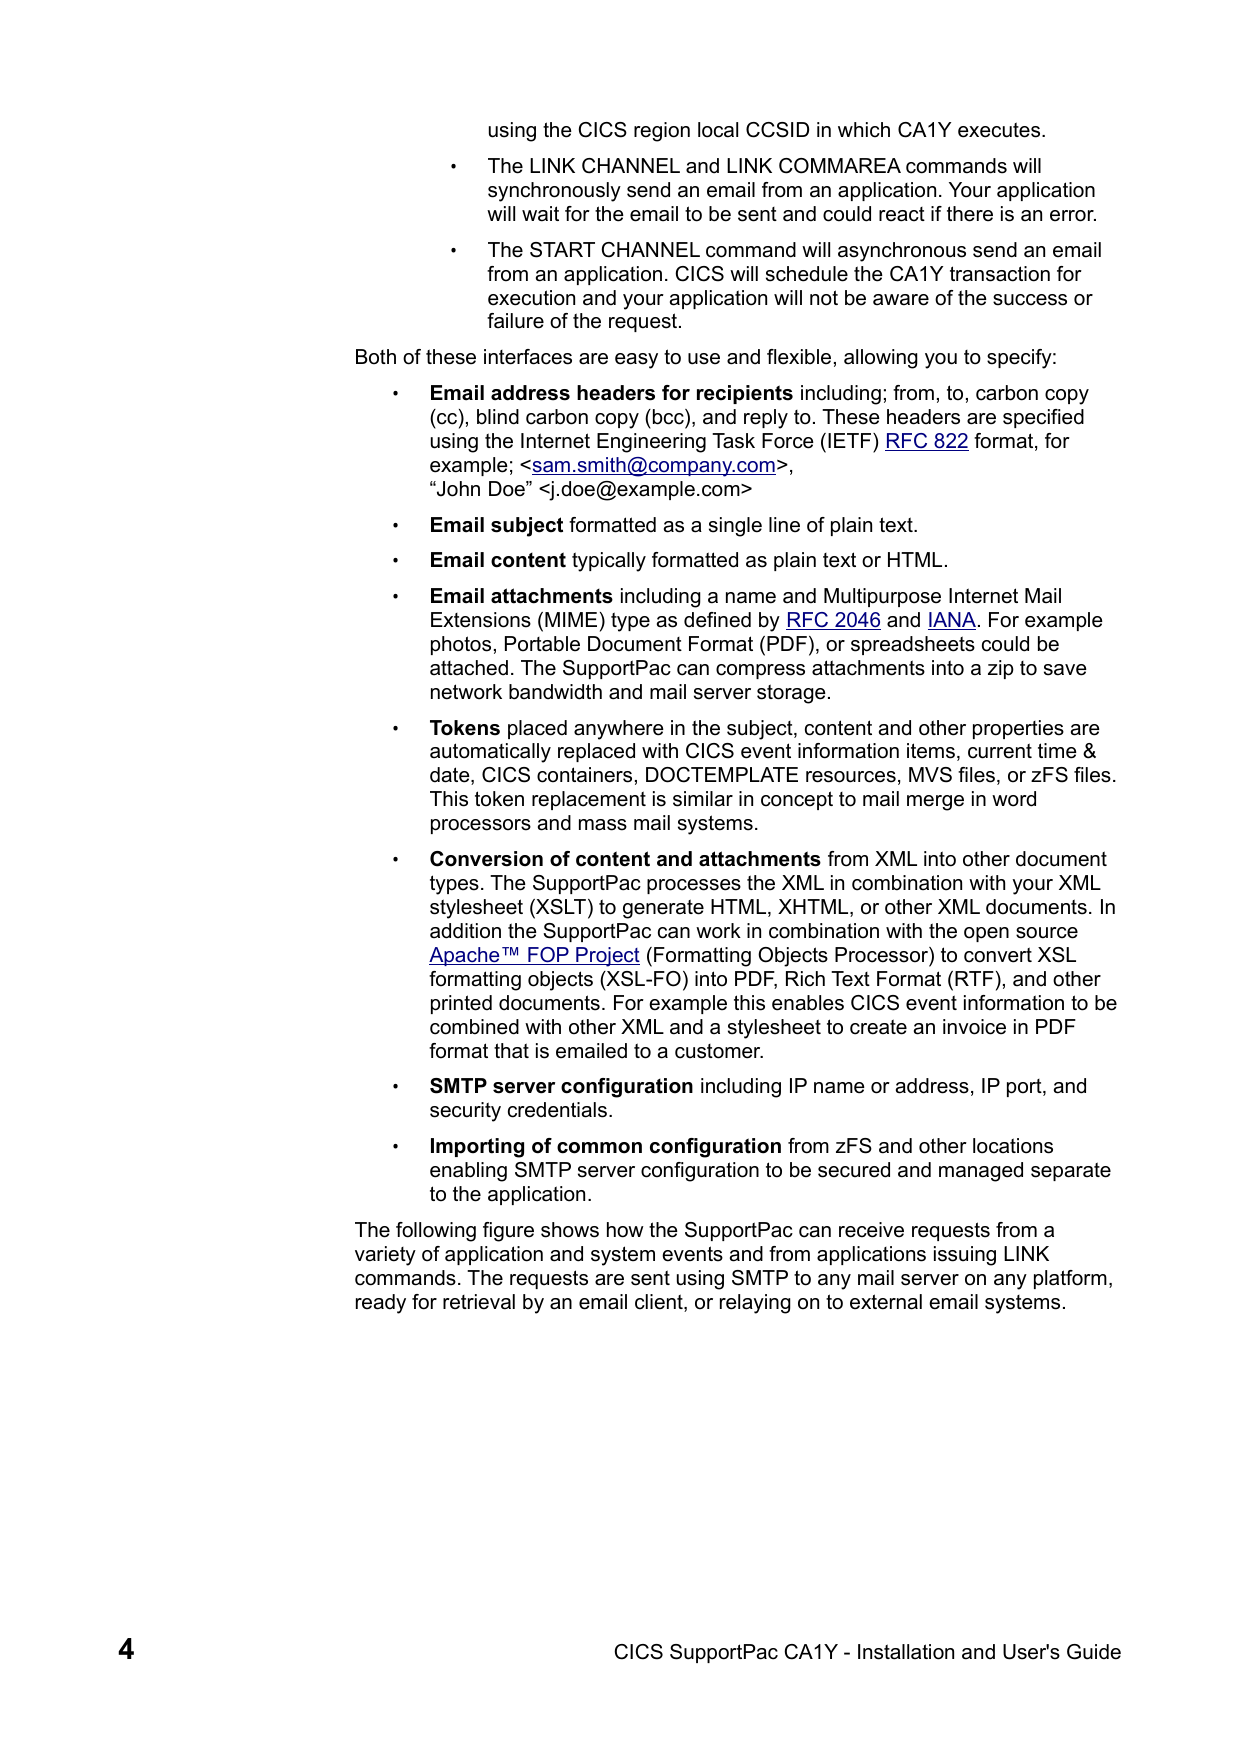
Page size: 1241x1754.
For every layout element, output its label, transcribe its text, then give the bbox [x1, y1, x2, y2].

list Tokens placed anywhere in the subject, content and other properties are automatically replaced with CICS event information items, current time & date, CICS containers, DOCTEMPLATE resources, MVS files, or zFS files. This token replacement is similar in concept to mail merge in word processors and mass mail systems. [392, 715, 1122, 835]
list Importing of common configuration from zFS and other locations enabling SMTP server configuration to be secured and managed separate to the application. [392, 1134, 1122, 1206]
list Email address headers for recipients including; from, to, carbon copy (cc), blind carbon copy (bcc), and reply to. These headers are specified using the Internet Engineering Task Force (IETF) RFC 822 format, for example; <sam.smith@company.com>, “John Doe” <j.doe@example.com> [392, 381, 1122, 501]
list Email subject formatted as a single line of plain text. [392, 512, 1122, 536]
list Conversion of content and attachments from XML into other document types. The SupportPac processes the XML in combination with your XML stylesheet (XSLT) to generate HTML, XHTML, or other XML documents. In addition the SupportPac can work in combination with the open source Apache™ FOP Project (Formatting Objects Processor) to convert XSL formatting objects (XSL-FO) into PDF, Rich Text Format (RTF), and other printed documents. For example this enables CICS event information to be combined with other XML and a stylesheet to create an invoice in PDF format that is emailed to a customer. [392, 847, 1122, 1063]
text The following figure shows how the SupportPac can receive requests from a variety of application and system events and from applications issuing LINK commands. The requests are sent using SMTP to any mail server on any platform, ready for retrieval by an email client, or relaying on to external email systems. [354, 1218, 1122, 1313]
list Email attachments including a name and Multipurpose Internet Mail Extensions (MIME) type as defined by RFC 2046 and IANA. For example photos, Portable Document Format (PDF), or spreadsheets could be attached. The SupportPac can compress attachments into a zip to save network bandwidth and mail server storage. [392, 584, 1122, 704]
list Email content typically formatted as plain text or HTML. [392, 548, 1122, 572]
list using the CICS region local CCSID in which CA1Y executes. [450, 118, 1122, 142]
text Both of these interfaces are easy to use and flexible, allowing you to specify: [354, 345, 1122, 369]
list SMTP server configuration including IP name or address, IP port, and security credentials. [392, 1074, 1122, 1122]
list The START CHANNEL command will asynchronous send an email from an application. CICS will schedule the CA1Y transaction for execution and your application will not be aware of the success or failure of the request. [450, 237, 1122, 333]
list The LINK CHANNEL and LINK COMMAREA commands will synchronously send an email from an application. Your application will wait for the email to be sent and could react if there is an error. [450, 154, 1122, 226]
